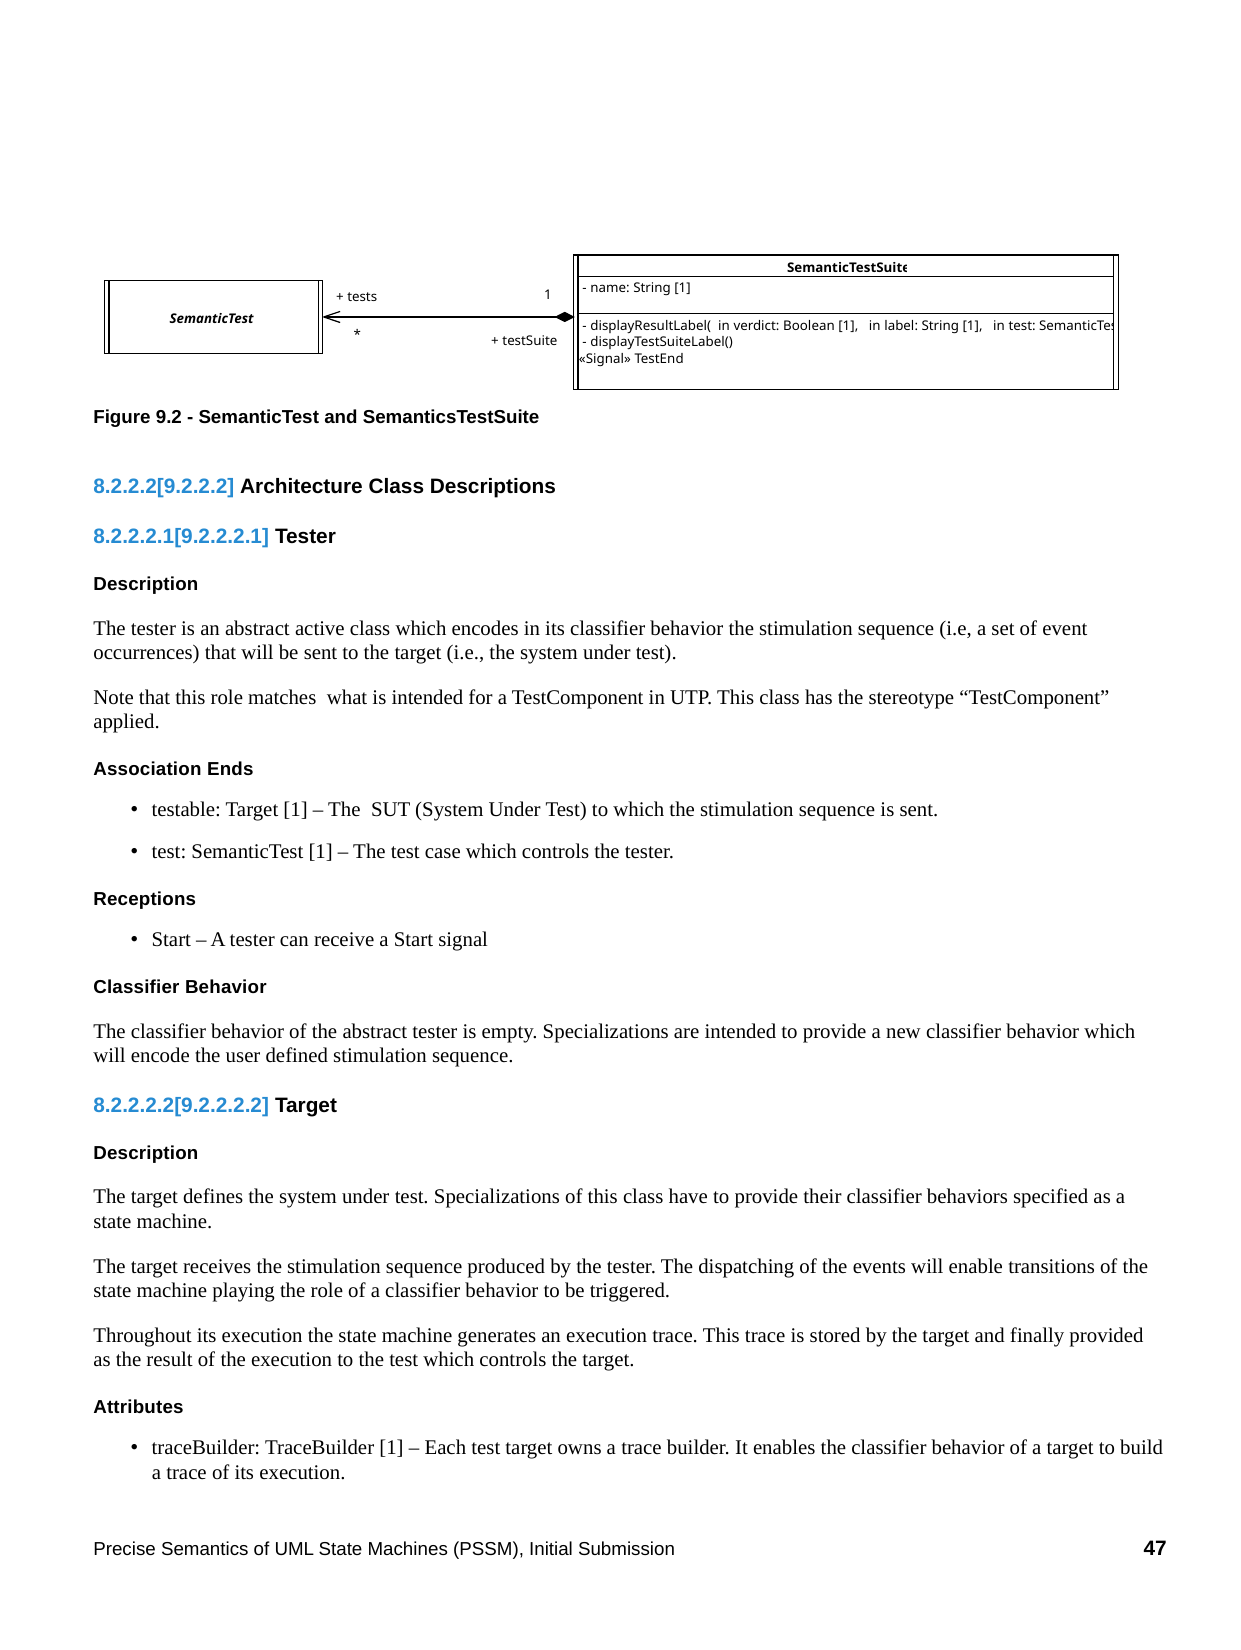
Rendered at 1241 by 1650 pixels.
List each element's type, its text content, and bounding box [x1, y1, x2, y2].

list traceBuilder: TraceBuilder [1] – Each test target owns a trace builder. It enables the classifier behavior of a target to build a trace of its execution. [131, 1434, 1164, 1484]
list testable: Target [1] – The SUT (System Under Test) to which the stimulation sequence is sent. [131, 796, 1164, 821]
subtitle Target [93, 1092, 1164, 1117]
text The classifier behavior of the abstract tester is empty. Specializations are intended to provide a new classifier behavior which will encode the user defined stimulation sequence. [93, 1019, 1164, 1067]
subtitle Description [93, 573, 1164, 595]
text The tester is an abstract active class which encodes in its classifier behavior the stimulation sequence (i.e, a set of event occurrences) that will be sent to the target (i.e., the system under test). [93, 616, 1164, 664]
text Figure 9.2 - SemanticTest and SemanticsTestSuite [93, 243, 1164, 427]
subtitle Architecture Class Descriptions [93, 473, 1164, 498]
subtitle Classifier Behavior [93, 976, 1164, 998]
text The target receives the stimulation sequence produced by the tester. The dispatching of the events will enable transitions of the state machine playing the role of a classifier behavior to be triggered. [93, 1254, 1164, 1302]
list test: SemanticTest [1] – The test case which controls the tester. [131, 838, 1164, 863]
text Note that this role matches what is intended for a TestComponent in UTP. This class has the stereotype “TestComponent” applied. [93, 685, 1164, 733]
subtitle Association Ends [93, 758, 1164, 779]
text The target defines the system under test. Specializations of this class have to provide their classifier behaviors specified as a state machine. [93, 1184, 1164, 1233]
subtitle Tester [93, 523, 1164, 548]
subtitle Description [93, 1142, 1164, 1163]
subtitle Receptions [93, 888, 1164, 909]
subtitle Attributes [93, 1396, 1164, 1417]
list Start – A tester can receive a Start signal [131, 926, 1164, 951]
text Throughout its execution the state machine generates an execution trace. This trace is stored by the target and finally provided as the result of the execution to the test which controls the target. [93, 1323, 1164, 1371]
